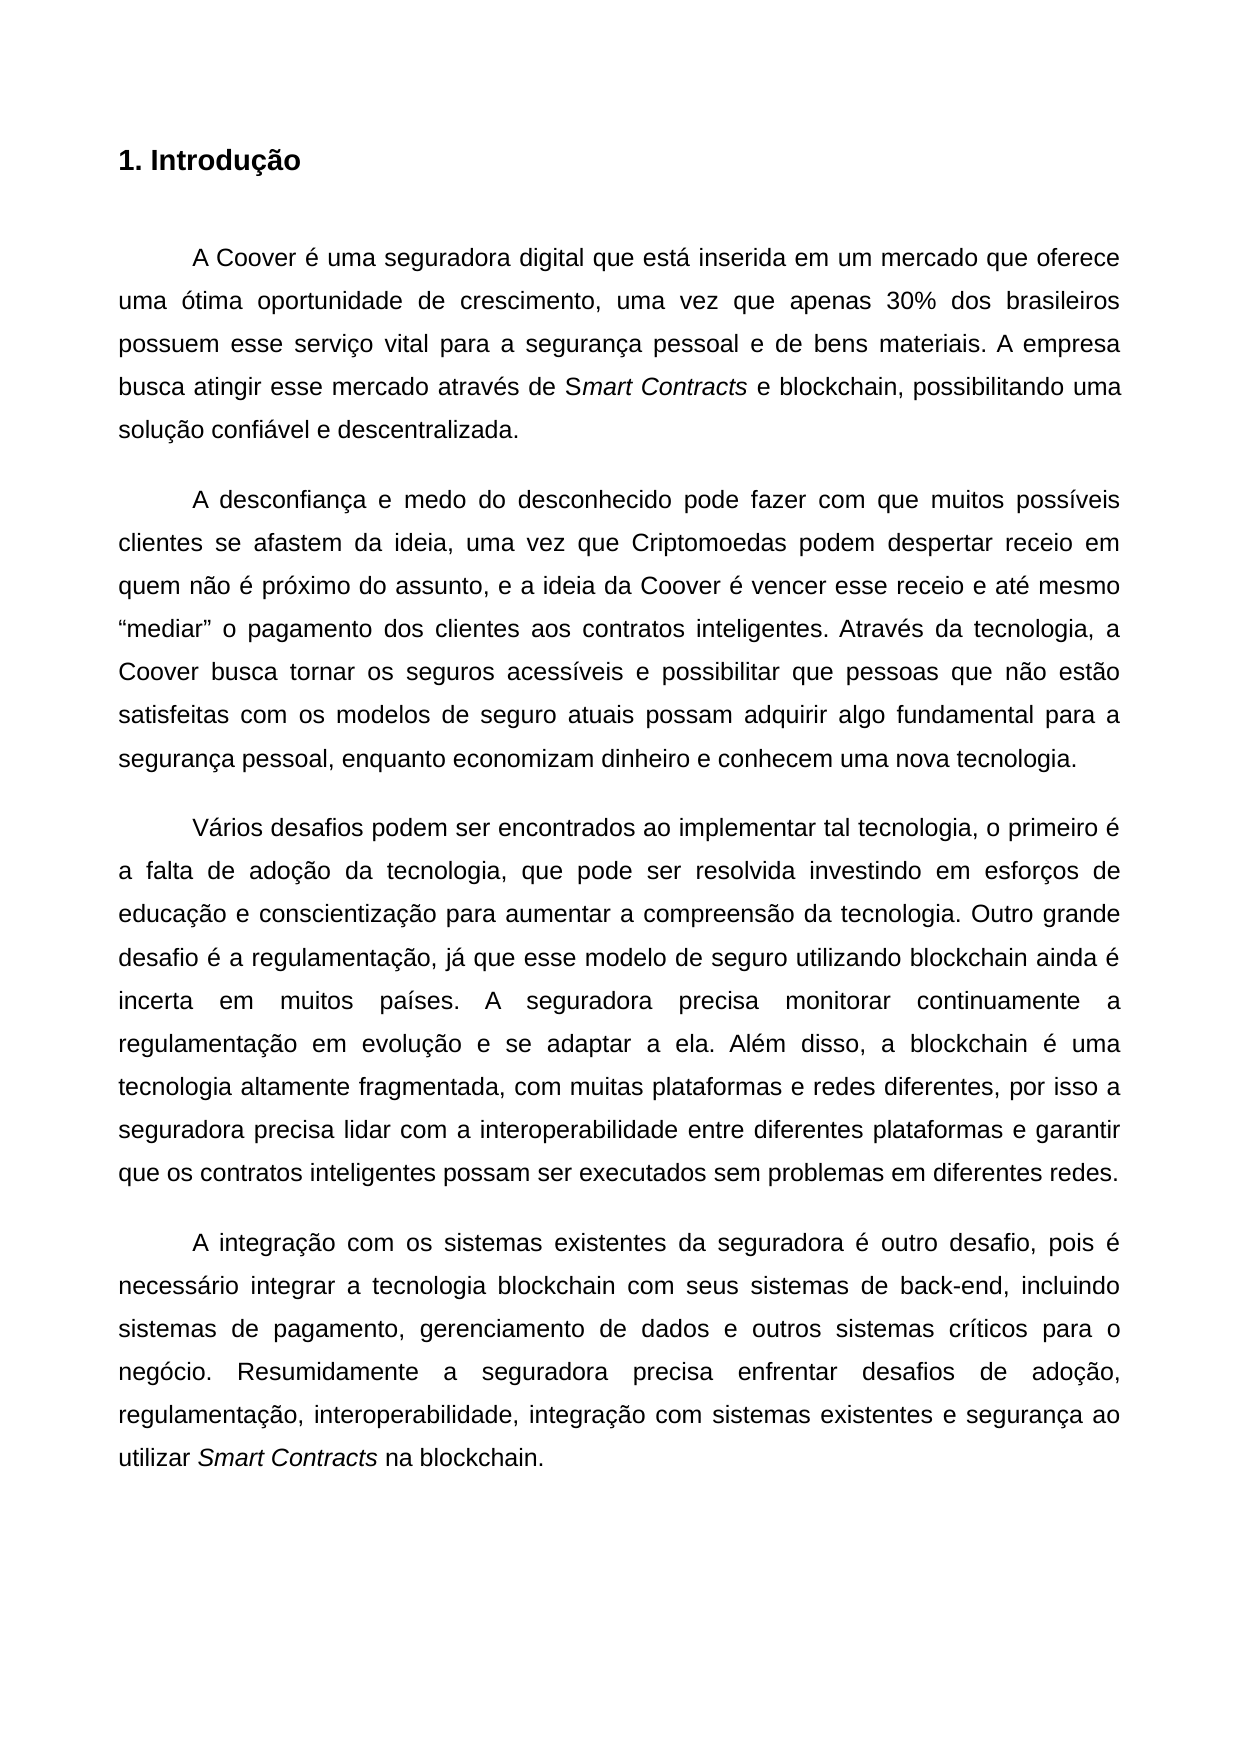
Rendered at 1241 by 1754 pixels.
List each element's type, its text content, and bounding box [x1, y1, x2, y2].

text A desconfiança e medo do desconhecido pode fazer com que muitos possíveis clientes se afastem da ideia, uma vez que Criptomoedas podem despertar receio em quem não é próximo do assunto, e a ideia da Coover é vencer esse receio e até mesmo “mediar” o pagamento dos clientes aos contratos inteligentes. Através da tecnologia, a Coover busca tornar os seguros acessíveis e possibilitar que pessoas que não estão satisfeitas com os modelos de seguro atuais possam adquirir algo fundamental para a segurança pessoal, enquanto economizam dinheiro e conhecem uma nova tecnologia. [118, 485, 1122, 772]
subtitle 1. Introdução [118, 143, 1122, 177]
text A integração com os sistemas existentes da seguradora é outro desafio, pois é necessário integrar a tecnologia blockchain com seus sistemas de back-end, incluindo sistemas de pagamento, gerenciamento de dados e outros sistemas críticos para o negócio. Resumidamente a seguradora precisa enfrentar desafios de adoção, regulamentação, interoperabilidade, integração com sistemas existentes e segurança ao utilizar Smart Contracts na blockchain. [118, 1228, 1122, 1472]
text A Coover é uma seguradora digital que está inserida em um mercado que oferece uma ótima oportunidade de crescimento, uma vez que apenas 30% dos brasileiros possuem esse serviço vital para a segurança pessoal e de bens materiais. A empresa busca atingir esse mercado através de Smart Contracts e blockchain, possibilitando uma solução confiável e descentralizada. [118, 243, 1122, 444]
text Vários desafios podem ser encontrados ao implementar tal tecnologia, o primeiro é a falta de adoção da tecnologia, que pode ser resolvida investindo em esforços de educação e conscientização para aumentar a compreensão da tecnologia. Outro grande desafio é a regulamentação, já que esse modelo de seguro utilizando blockchain ainda é incerta em muitos países. A seguradora precisa monitorar continuamente a regulamentação em evolução e se adaptar a ela. Além disso, a blockchain é uma tecnologia altamente fragmentada, com muitas plataformas e redes diferentes, por isso a seguradora precisa lidar com a interoperabilidade entre diferentes plataformas e garantir que os contratos inteligentes possam ser executados sem problemas em diferentes redes. [118, 813, 1122, 1187]
